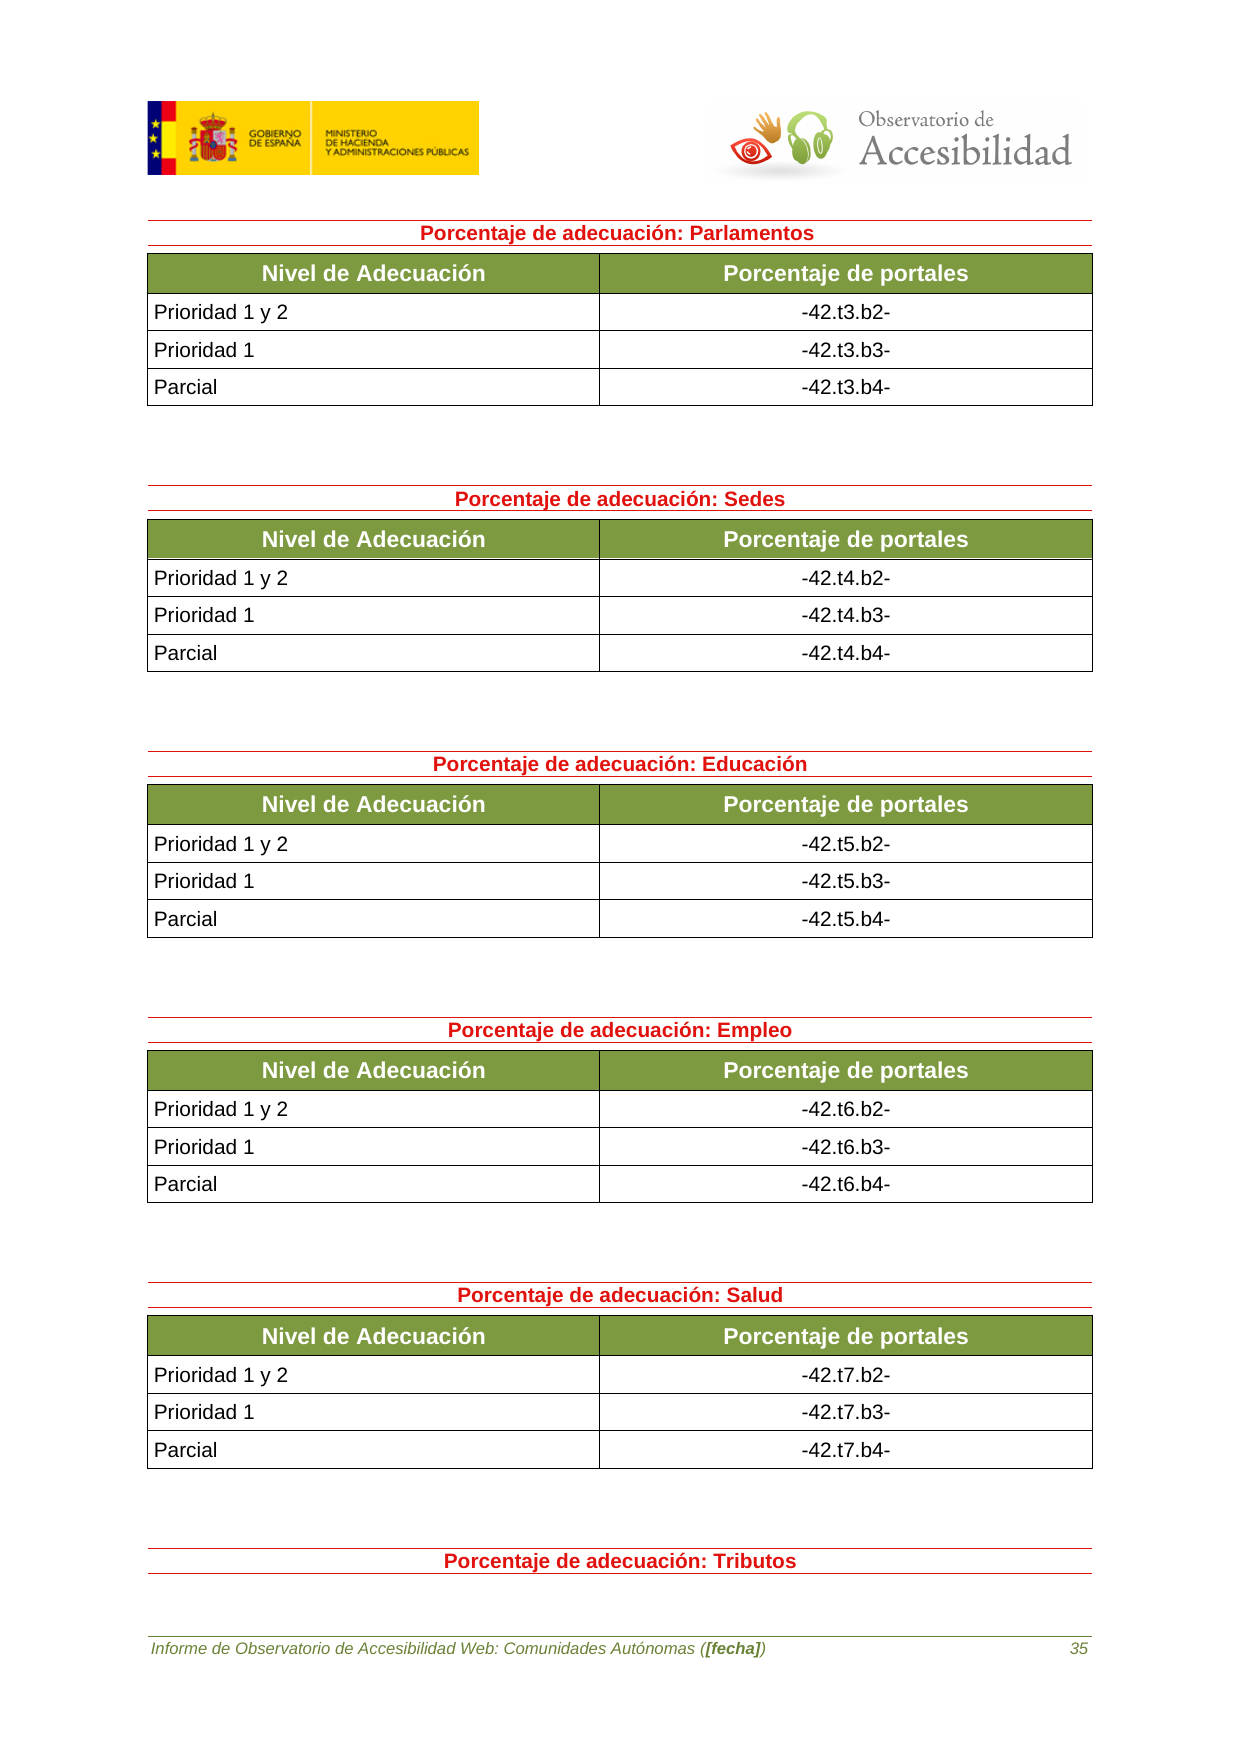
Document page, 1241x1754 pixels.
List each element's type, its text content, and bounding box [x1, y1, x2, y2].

table_cell -42.t7.b3- [600, 1394, 1092, 1430]
table_cell -42.t3.b3- [600, 331, 1092, 368]
table_header Porcentaje de portales [600, 254, 1092, 293]
table_cell Prioridad 1 [148, 331, 599, 368]
table_header Porcentaje de portales [600, 520, 1092, 558]
table_header Porcentaje de portales [600, 1051, 1092, 1090]
picture [147, 101, 479, 175]
table_cell Parcial [148, 900, 599, 937]
table_header Nivel de Adecuación [148, 254, 599, 293]
text Porcentaje de adecuación: Tributos [148, 1549, 1092, 1573]
table_cell -42.t7.b4- [600, 1431, 1092, 1468]
text Porcentaje de adecuación: Salud [148, 1283, 1092, 1307]
table_header Porcentaje de portales [600, 1316, 1092, 1355]
table_cell Parcial [148, 369, 599, 405]
table_cell Prioridad 1 y 2 [148, 294, 599, 330]
table_cell Prioridad 1 y 2 [148, 825, 599, 862]
table_header Nivel de Adecuación [148, 1051, 599, 1090]
table_cell -42.t4.b2- [600, 560, 1092, 596]
text Porcentaje de adecuación: Parlamentos [148, 221, 1092, 245]
table_cell -42.t7.b2- [600, 1356, 1092, 1393]
table_cell -42.t6.b3- [600, 1128, 1092, 1165]
table_cell -42.t5.b4- [600, 900, 1092, 937]
table_cell -42.t5.b2- [600, 825, 1092, 862]
table_cell -42.t5.b3- [600, 863, 1092, 899]
table_cell Prioridad 1 [148, 1394, 599, 1430]
table_cell -42.t3.b4- [600, 369, 1092, 405]
table_cell -42.t4.b4- [600, 635, 1092, 671]
text Porcentaje de adecuación: Educación [148, 752, 1092, 776]
table_cell Prioridad 1 y 2 [148, 560, 599, 596]
table_cell Prioridad 1 [148, 597, 599, 633]
table_cell -42.t3.b2- [600, 294, 1092, 330]
table_cell Parcial [148, 1166, 599, 1202]
table_cell Prioridad 1 [148, 863, 599, 899]
table_cell Parcial [148, 635, 599, 671]
text Porcentaje de adecuación: Sedes [148, 486, 1092, 510]
picture [710, 102, 1086, 185]
table_cell Prioridad 1 [148, 1128, 599, 1165]
table_cell Parcial [148, 1431, 599, 1468]
table_header Nivel de Adecuación [148, 1316, 599, 1355]
table_cell -42.t6.b4- [600, 1166, 1092, 1202]
table_cell Prioridad 1 y 2 [148, 1091, 599, 1127]
table_cell -42.t6.b2- [600, 1091, 1092, 1127]
table_cell -42.t4.b3- [600, 597, 1092, 633]
table_header Nivel de Adecuación [148, 520, 599, 558]
table_header Nivel de Adecuación [148, 785, 599, 824]
table_cell Prioridad 1 y 2 [148, 1356, 599, 1393]
table_header Porcentaje de portales [600, 785, 1092, 824]
text Porcentaje de adecuación: Empleo [148, 1018, 1092, 1042]
